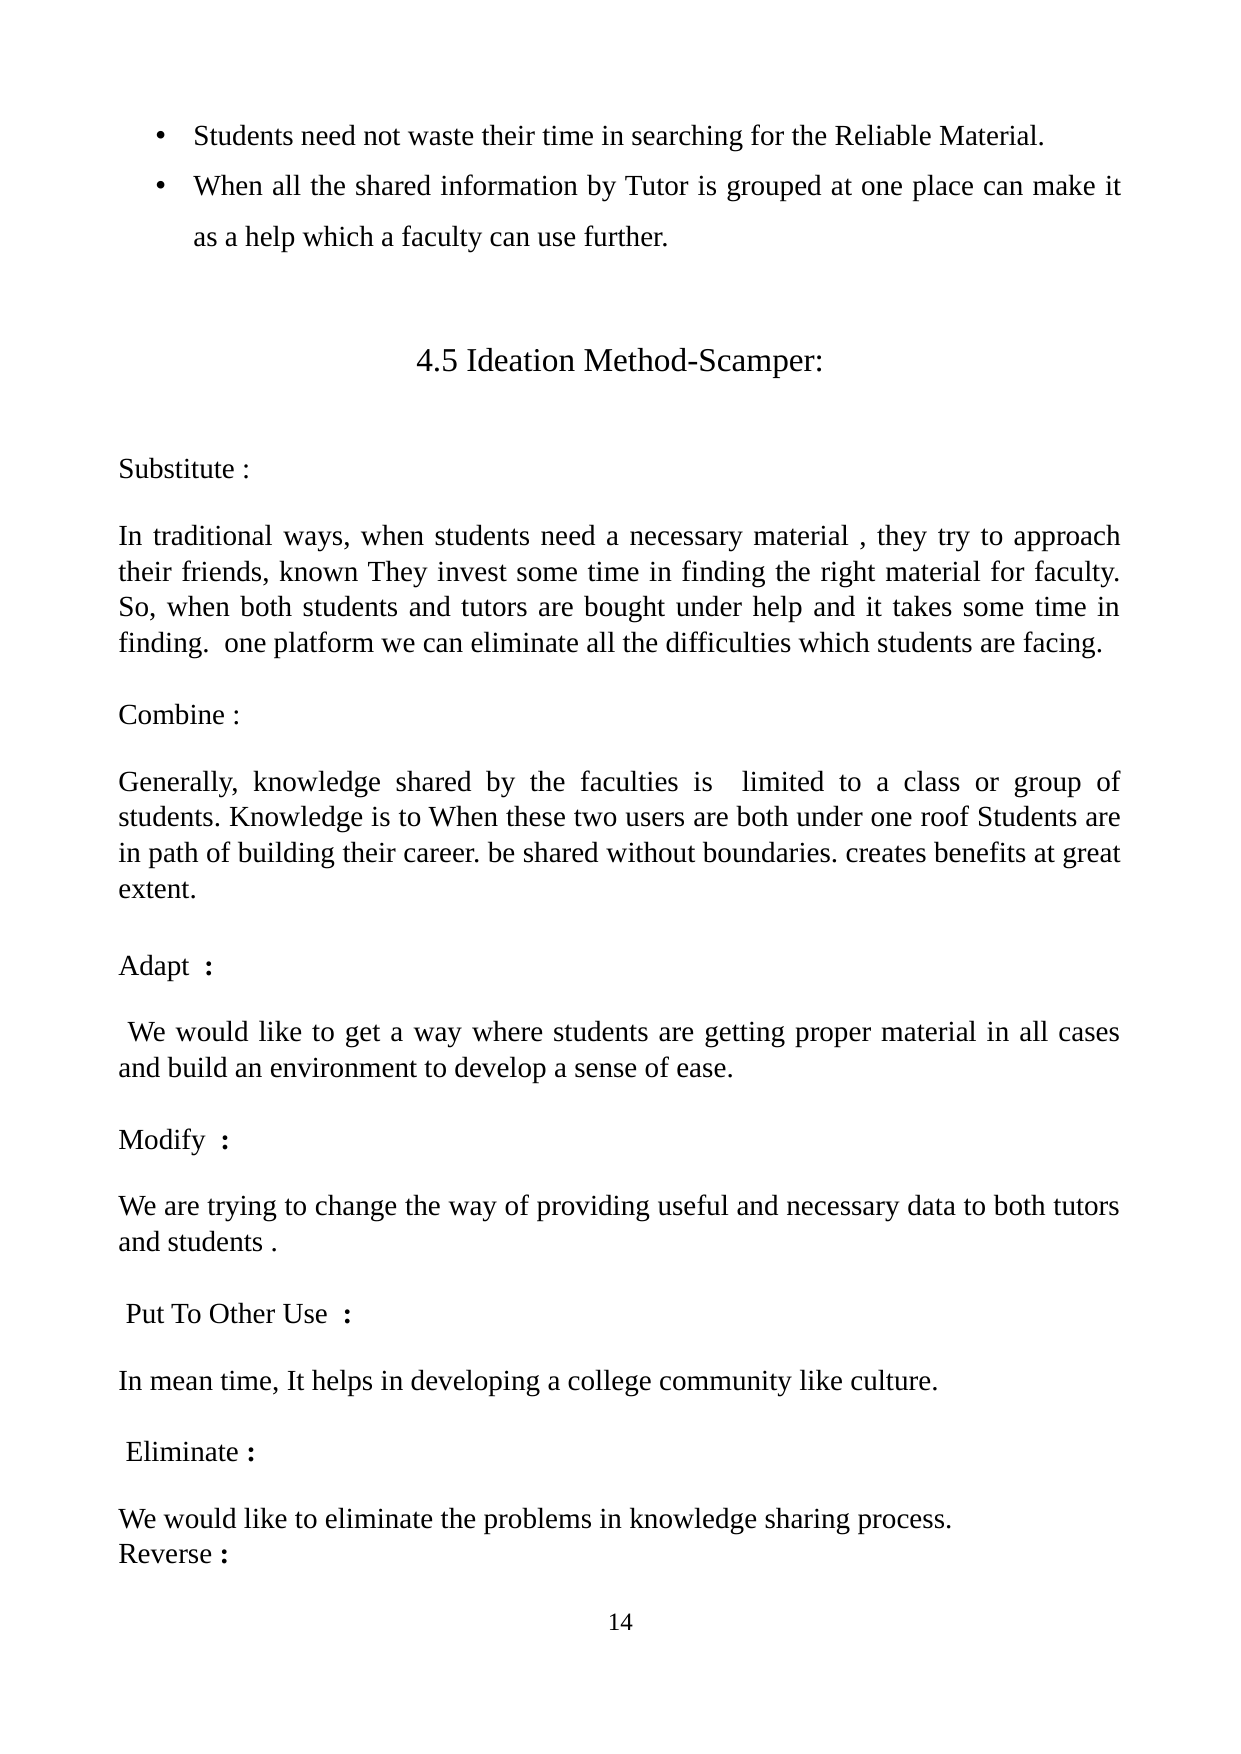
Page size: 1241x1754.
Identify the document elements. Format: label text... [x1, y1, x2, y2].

text Substitute : [118, 451, 1122, 485]
text Generally, knowledge shared by the faculties is limited to a class or group of students. Knowledge is to When these two users are both under one roof Students are in path of building their career. be shared without boundaries. creates benefits at great extent. [118, 764, 1122, 905]
text Put To Other Use : [118, 1296, 1122, 1329]
list Students need not waste their time in searching for the Reliable Material. [156, 118, 1122, 152]
text In traditional ways, when students need a necessary material , they try to approach their friends, known They invest some time in finding the right material for faculty. So, when both students and tutors are bought under help and it takes some time in finding. one platform we can eliminate all the difficulties which students are facing. [118, 518, 1122, 659]
text In mean time, It helps in developing a college community like culture. [118, 1363, 1122, 1396]
text We would like to get a way where students are getting proper material in all cases and build an environment to develop a sense of ease. [118, 1014, 1122, 1084]
text Adapt : [118, 948, 1122, 981]
subtitle 4.5 Ideation Method-Scamper: [118, 340, 1122, 379]
text Reverse : [118, 1537, 1122, 1570]
text We would like to eliminate the problems in knowledge sharing process. [118, 1501, 1122, 1534]
list When all the shared information by Tutor is grouped at one place can make it as a help which a faculty can use further. [156, 168, 1122, 252]
text We are trying to change the way of providing useful and necessary data to both tutors and students . [118, 1188, 1122, 1258]
text Eliminate : [118, 1434, 1122, 1468]
text Combine : [118, 697, 1122, 731]
text Modify : [118, 1122, 1122, 1156]
